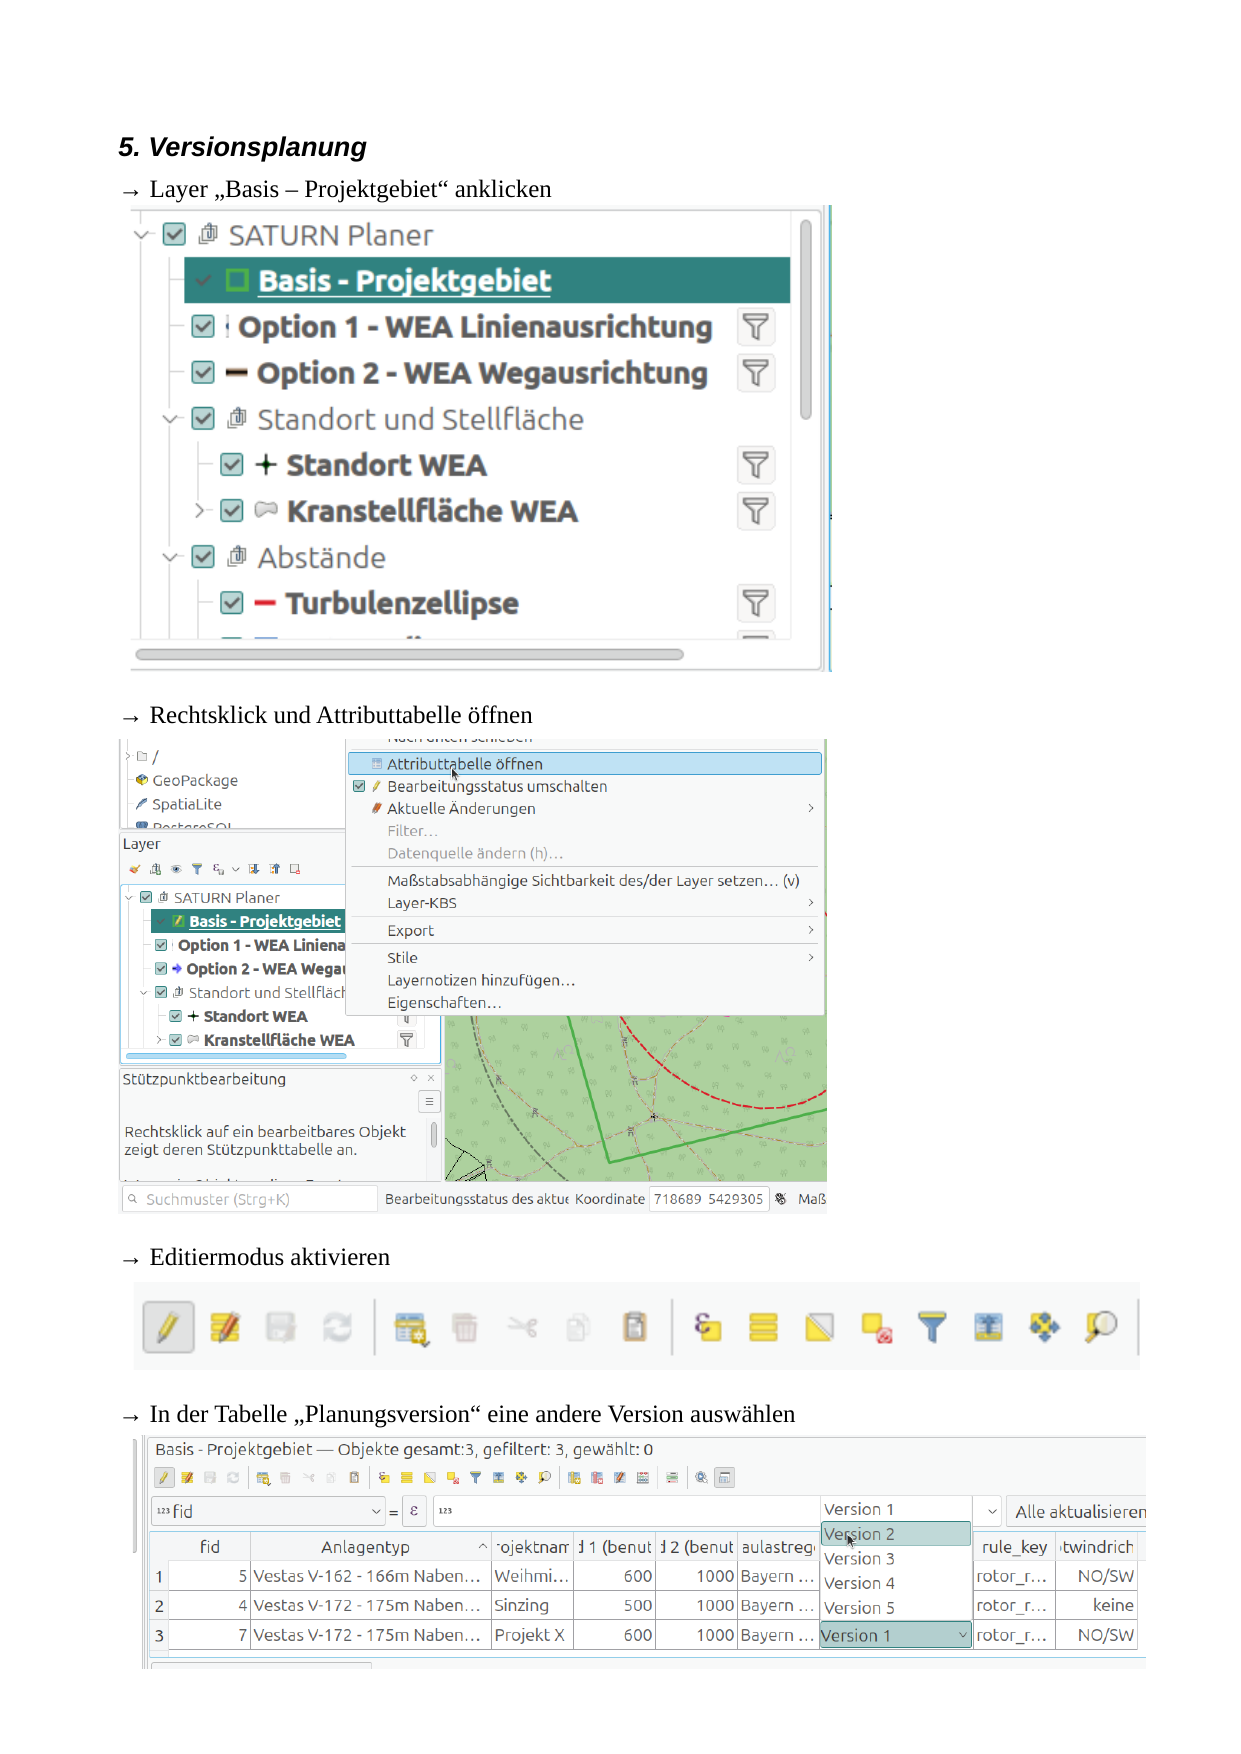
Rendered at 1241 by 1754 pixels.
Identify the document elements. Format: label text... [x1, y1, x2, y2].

picture [132, 1580, 1146, 1669]
subtitle 5. Versionsplanung [118, 131, 1122, 162]
text → Layer „Basis – Projektgebiet“ anklicken [118, 174, 1122, 203]
picture [133, 1282, 1140, 1370]
text → In der Tabelle „Planungsversion“ eine andere Version auswählen [118, 1399, 1122, 1427]
text → Rechtsklick und Attributtabelle öffnen [118, 700, 1122, 729]
text → Editiermodus aktivieren [118, 1242, 1122, 1271]
picture [130, 205, 832, 672]
